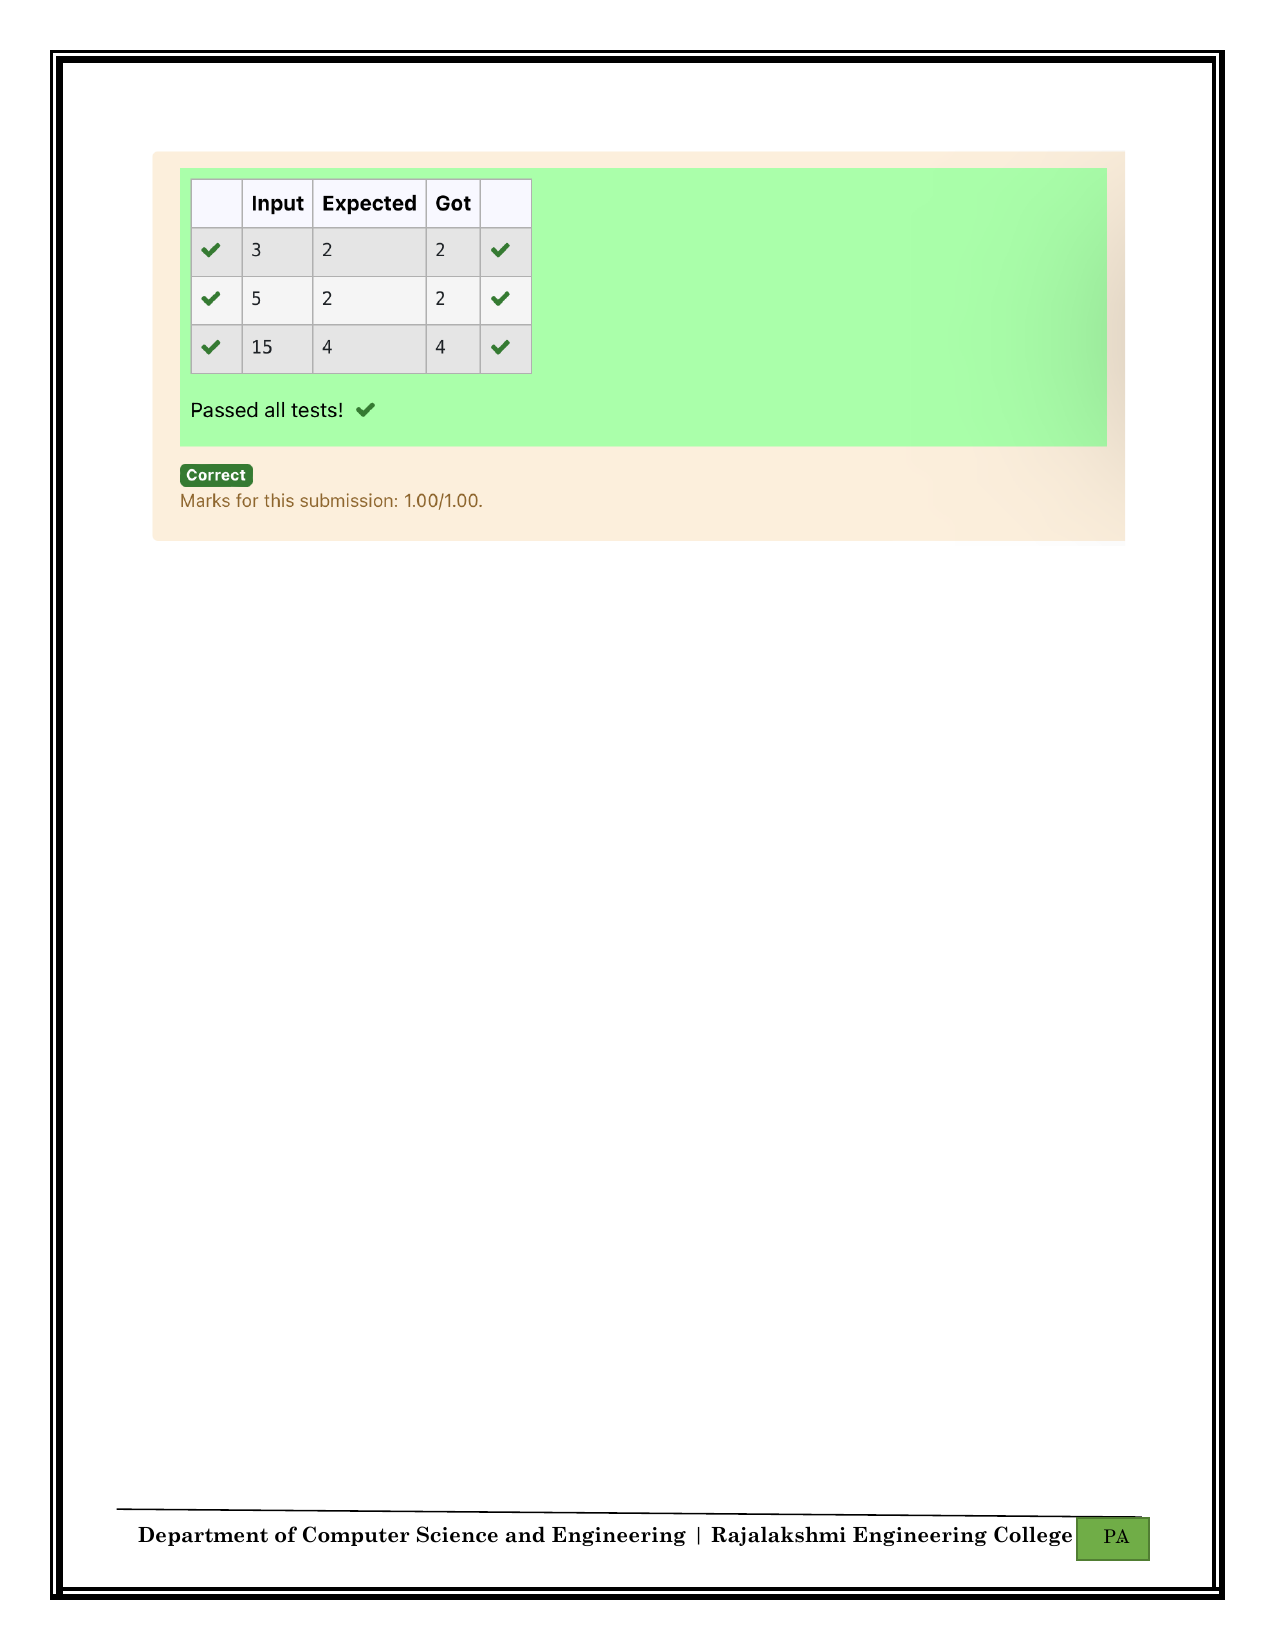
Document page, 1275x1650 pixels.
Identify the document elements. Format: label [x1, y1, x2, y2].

picture [150, 150, 1125, 546]
